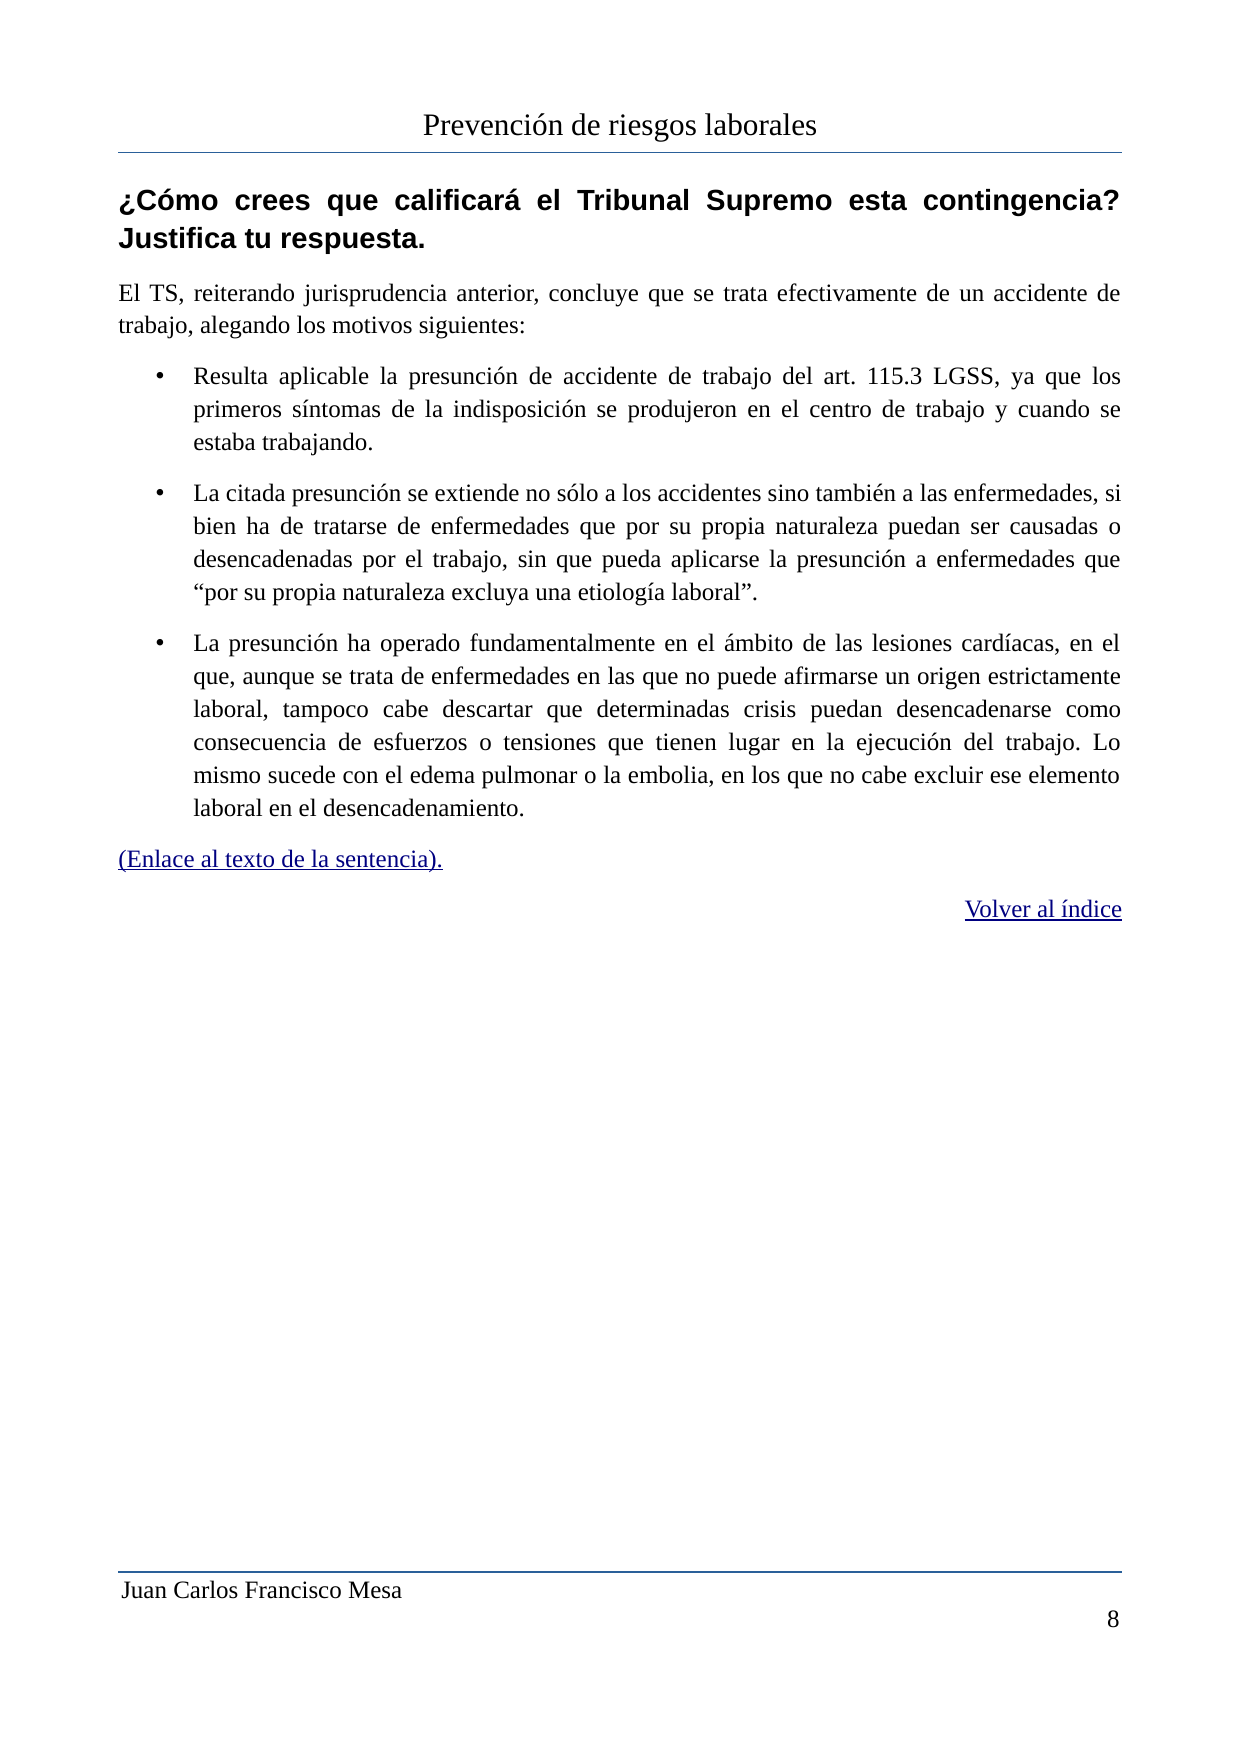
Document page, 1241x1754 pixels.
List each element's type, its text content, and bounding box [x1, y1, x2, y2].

list La presunción ha operado fundamentalmente en el ámbito de las lesiones cardíacas, en el que, aunque se trata de enfermedades en las que no puede afirmarse un origen estrictamente laboral, tampoco cabe descartar que determinadas crisis puedan desencadenarse como consecuencia de esfuerzos o tensiones que tienen lugar en la ejecución del trabajo. Lo mismo sucede con el edema pulmonar o la embolia, en los que no cabe excluir ese elemento laboral en el desencadenamiento. [156, 628, 1122, 822]
list Resulta aplicable la presunción de accidente de trabajo del art. 115.3 LGSS, ya que los primeros síntomas de la indisposición se produjeron en el centro de trabajo y cuando se estaba trabajando. [156, 361, 1122, 456]
text El TS, reiterando jurisprudencia anterior, concluye que se trata efectivamente de un accidente de trabajo, alegando los motivos siguientes: [118, 278, 1122, 339]
text Volver al índice [118, 894, 1122, 923]
list La citada presunción se extiende no sólo a los accidentes sino también a las enfermedades, si bien ha de tratarse de enfermedades que por su propia naturaleza puedan ser causadas o desencadenadas por el trabajo, sin que pueda aplicarse la presunción a enfermedades que “por su propia naturaleza excluya una etiología laboral”. [156, 478, 1122, 606]
text (Enlace al texto de la sentencia). [118, 844, 1122, 872]
text ¿Cómo crees que calificará el Tribunal Supremo esta contingencia? Justifica tu respuesta. [118, 183, 1122, 255]
